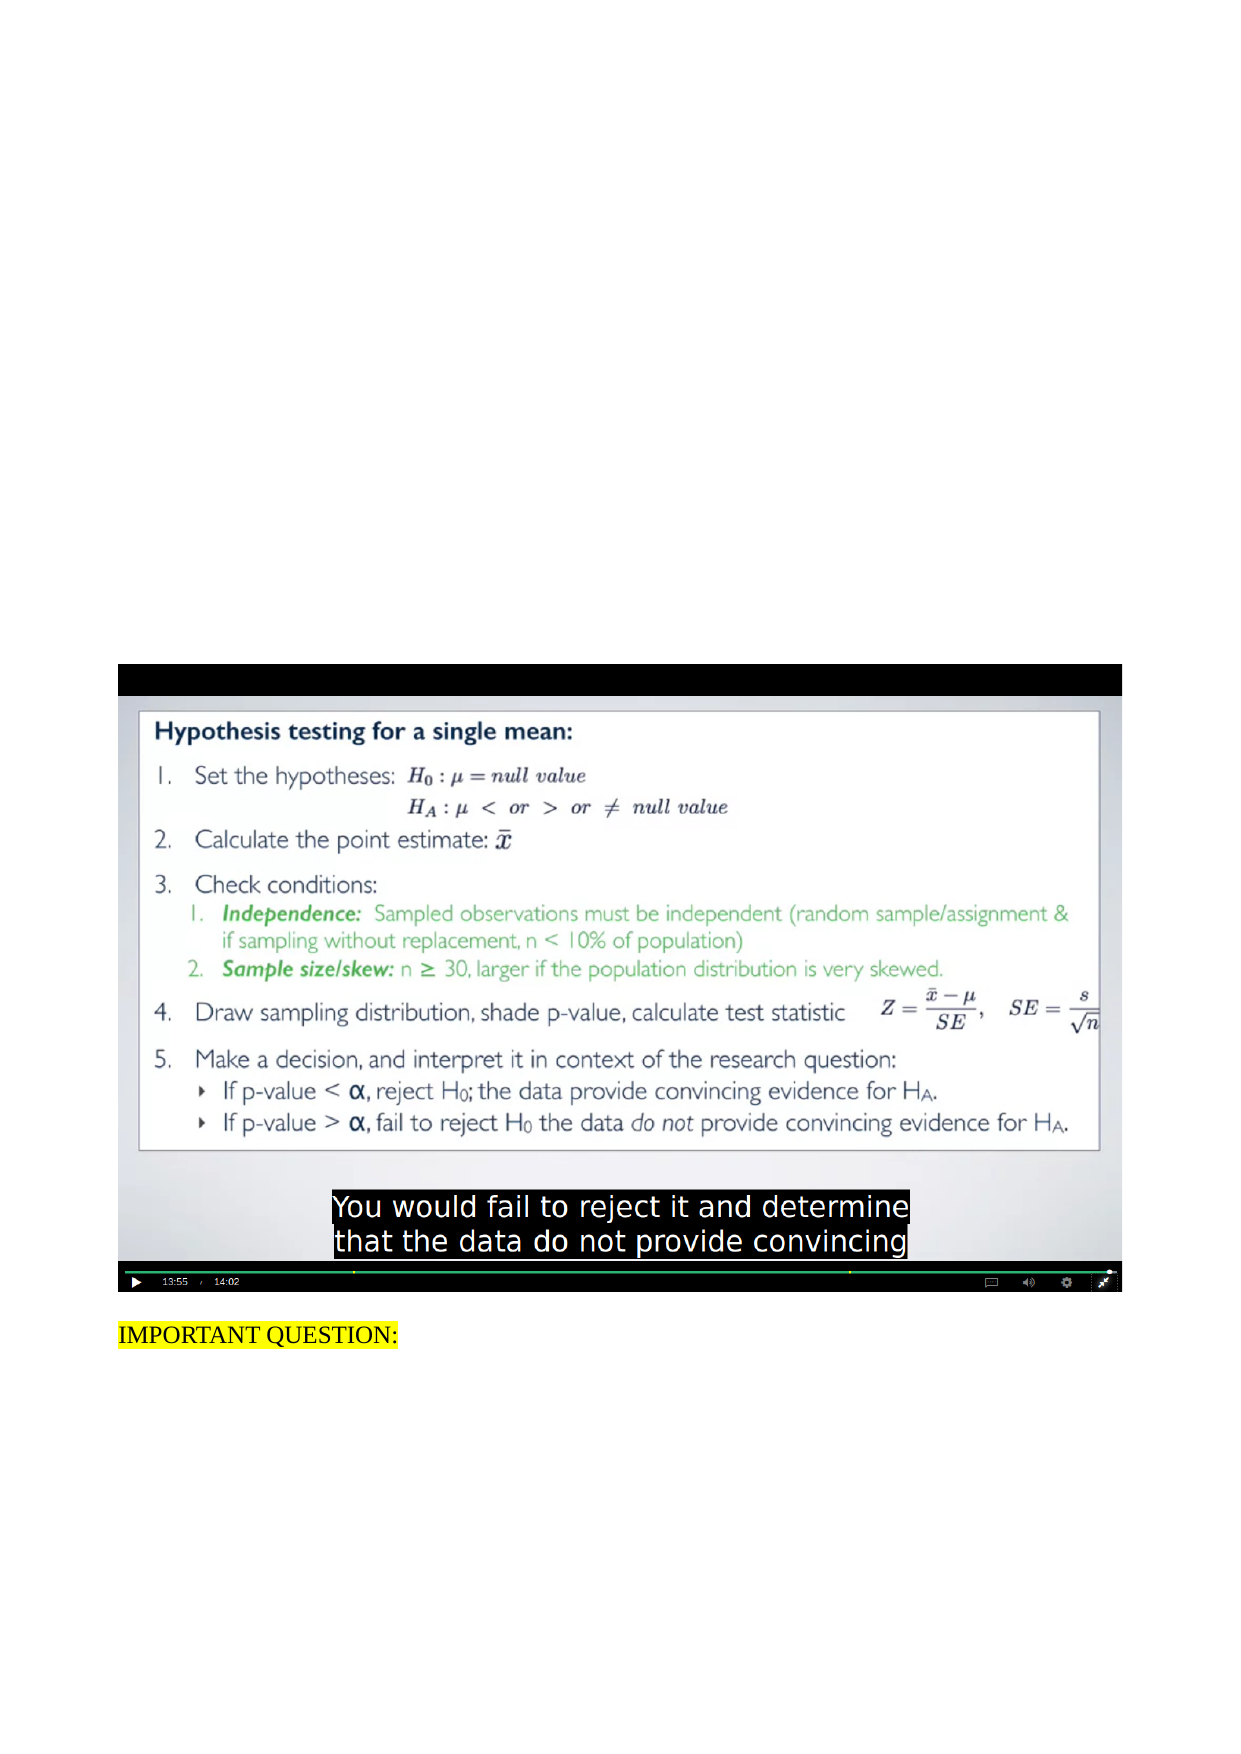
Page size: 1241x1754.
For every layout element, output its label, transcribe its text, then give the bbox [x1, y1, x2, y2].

text IMPORTANT QUESTION: [118, 1292, 1122, 1349]
picture [118, 664, 1123, 1292]
